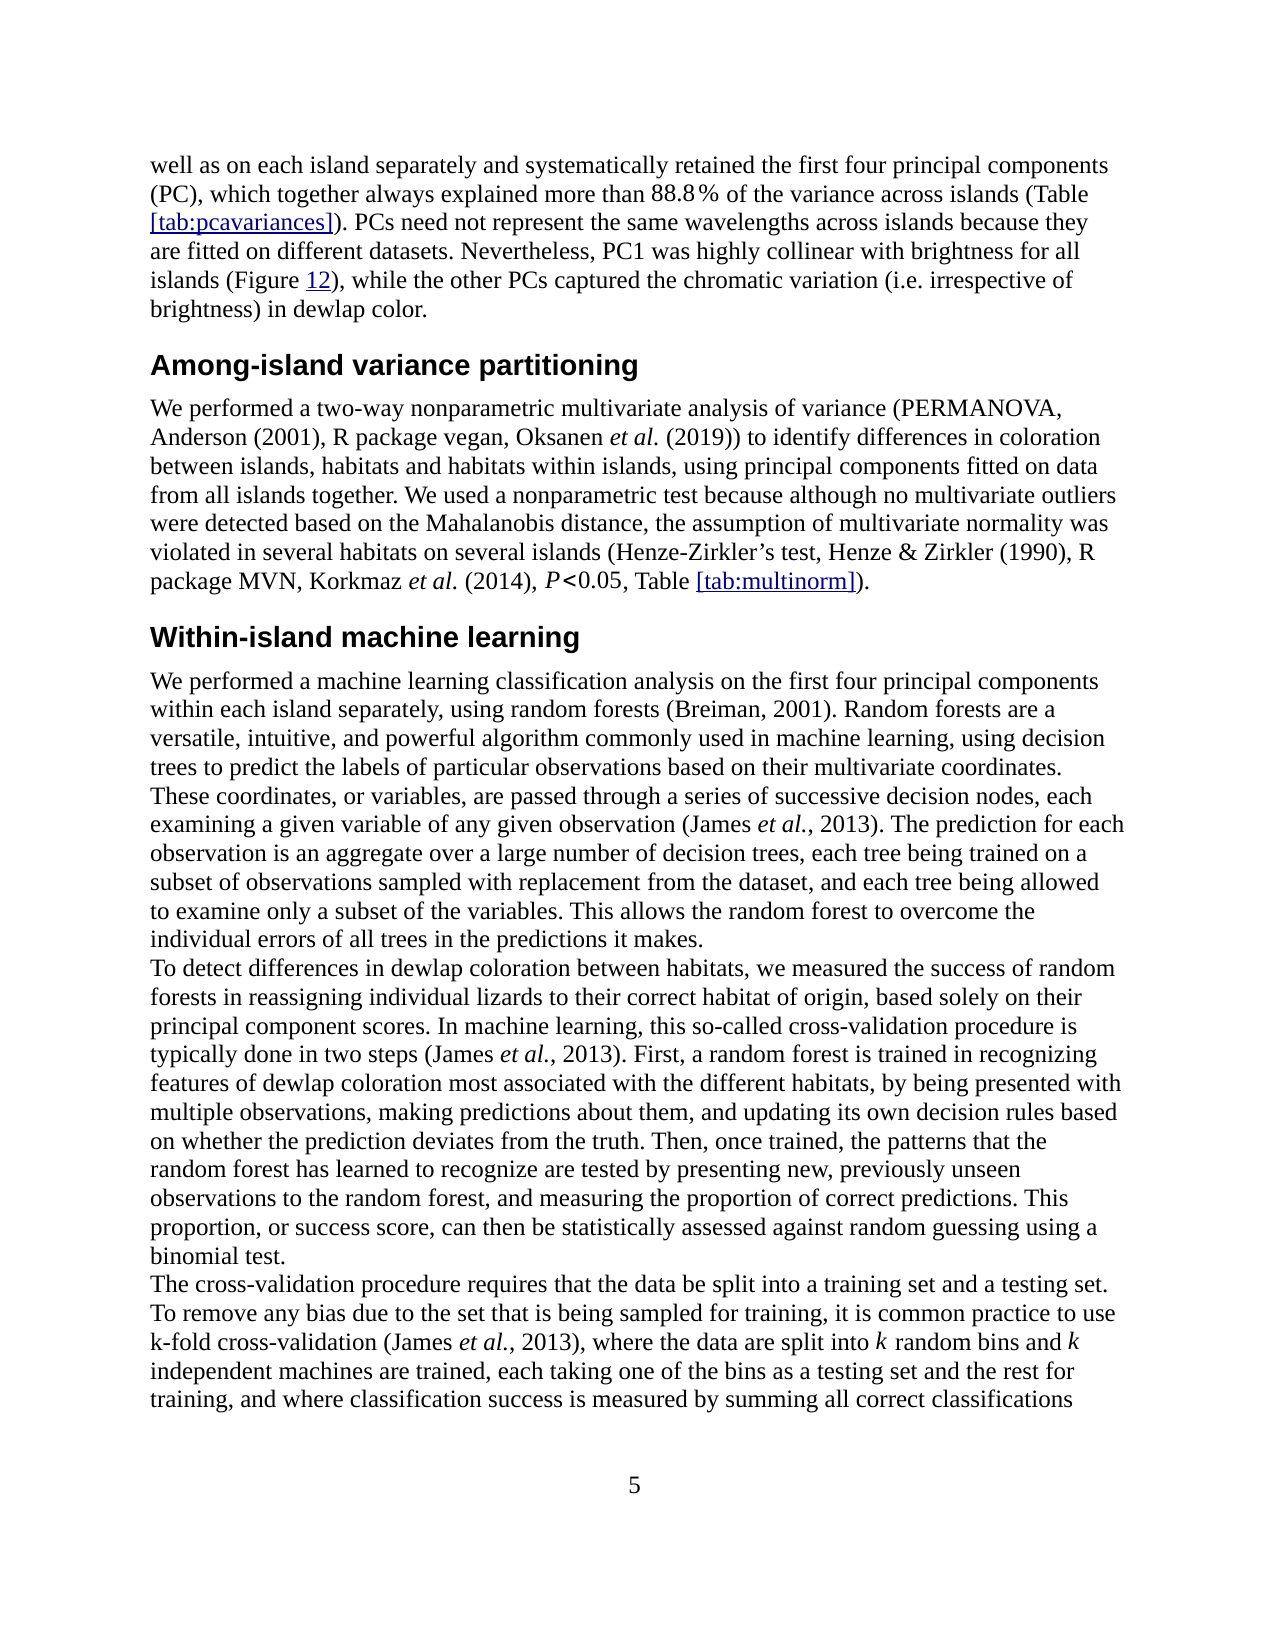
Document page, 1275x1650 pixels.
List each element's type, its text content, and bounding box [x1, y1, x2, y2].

subtitle Among-island variance partitioning [150, 347, 1125, 381]
text We performed a two-way nonparametric multivariate analysis of variance (PERMANOVA, Anderson (2001), R package vegan, Oksanen et al. (2019)) to identify differences in coloration between islands, habitats and habitats within islands, using principal components fitted on data from all islands together. We used a nonparametric test because although no multivariate outliers were detected based on the Mahalanobis distance, the assumption of multivariate normality was violated in several habitats on several islands (Henze-Zirkler’s test, Henze & Zirkler (1990), R package MVN, Korkmaz et al. (2014), , Table [tab:multinorm]). [150, 393, 1125, 595]
subtitle Within-island machine learning [150, 620, 1125, 653]
text We performed a machine learning classification analysis on the first four principal components within each island separately, using random forests (Breiman, 2001). Random forests are a versatile, intuitive, and powerful algorithm commonly used in machine learning, using decision trees to predict the labels of particular observations based on their multivariate coordinates. These coordinates, or variables, are passed through a series of successive decision nodes, each examining a given variable of any given observation (James et al., 2013). The prediction for each observation is an aggregate over a large number of decision trees, each tree being trained on a subset of observations sampled with replacement from the dataset, and each tree being allowed to examine only a subset of the variables. This allows the random forest to overcome the individual errors of all trees in the predictions it makes. To detect differences in dewlap coloration between habitats, we measured the success of random forests in reassigning individual lizards to their correct habitat of origin, based solely on their principal component scores. In machine learning, this so-called cross-validation procedure is typically done in two steps (James et al., 2013). First, a random forest is trained in recognizing features of dewlap coloration most associated with the different habitats, by being presented with multiple observations, making predictions about them, and updating its own decision rules based on whether the prediction deviates from the truth. Then, once trained, the patterns that the random forest has learned to recognize are tested by presenting new, previously unseen observations to the random forest, and measuring the proportion of correct predictions. This proportion, or success score, can then be statistically assessed against random guessing using a binomial test. The cross-validation procedure requires that the data be split into a training set and a testing set. To remove any bias due to the set that is being sampled for training, it is common practice to use k-fold cross-validation (James et al., 2013), where the data are split into random bins and independent machines are trained, each taking one of the bins as a testing set and the rest for training, and where classification success is measured by summing all correct classifications from the machines. Here, we used a k-fold cross-validation procedure with , where each training set consisted of 80% of the data and the machine was tested on the remaining 20%. Each training set was conditioned on containing at least five lizards from each of the three habitats. We also down-sampled the training set to the sample size of the least represented habitat, to ensure that the different habitats were equally represented. To further remove any bias due to the specific random split into the different bins, we replicated each k-fold cross-validation five times. We then averaged the five resulting confusion matrices across replicates, where each confusion matrix shows the number of lizards from each habitat reassigned into each habitat. For each island, we then used the average proportion of correctly reassigned lizards (i.e. the proportion of observations on the diagonal of the average confusion matrix) as an estimate of classification success. This score was tested against random guessing by comparing it to a binomial distribution with number of trials being the number of lizards on that island and success probability , representing the rate of successful classification by chance when three habitats are involved. We used the machine learning fitting functions in the R package rminer (Cortez, 2020), which calls random forest routines from the randomForest package (Liaw & Wiener (2002), implementation from the original random forest algorithm (Breiman, 2001)). For each random forest, we optimized the number of trees in the forest and the number of variables examined by each tree using the grid hyperparameter search procedure implemented in rminer, to choose between two numbers of trees (500 or 1,000) and four numbers of principal components examined per tree (1 to 4), using rminer’s ordered holdout validation method with of the data used for training. We validated the results of our analysis by using two other widely used machine learning classification methods: linear discriminant analysis and support vector machines (Cristianini & Shawe-Taylor, 2000; James et al., 2013), both accessible in rminer (Cortez, 2020). To know which wavelengths were most used to assign data points to each habitat, we trained another set of random forests, this time directly on reflectance data (taken every 5nm from 300 to 700nm) instead of principal components. We recorded the relative importance of each wavelength for each habitat, as measured by the mean decrease in accuracy during wavelength permutation, implemented in the randomForest package (Liaw & Wiener, 2002). [150, 666, 1125, 1413]
text well as on each island separately and systematically retained the first four principal components (PC), which together always explained more than of the variance across islands (Table [tab:pcavariances]). PCs need not represent the same wavelengths across islands because they are fitted on different datasets. Nevertheless, PC1 was highly collinear with brightness for all islands (Figure 12), while the other PCs captured the chromatic variation (i.e. irrespective of brightness) in dewlap color. [150, 150, 1125, 322]
